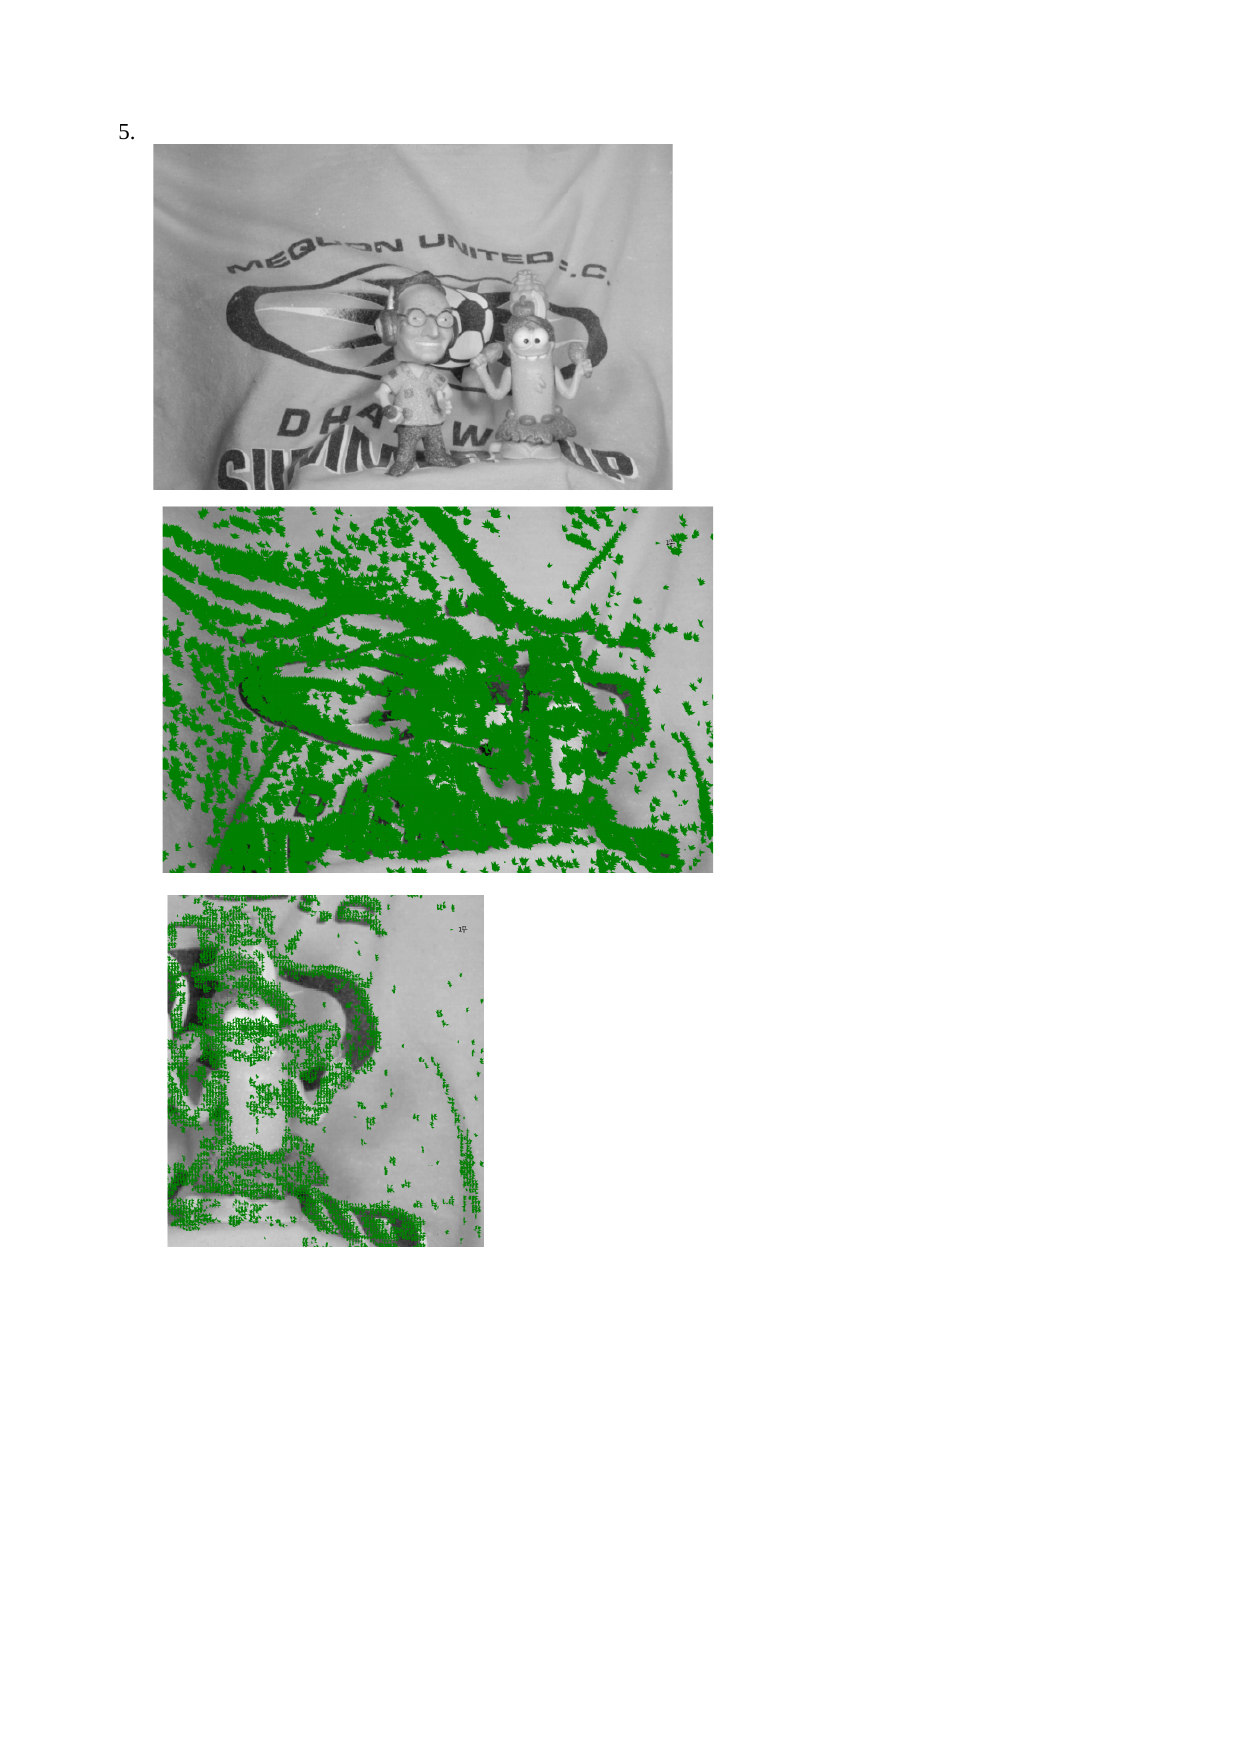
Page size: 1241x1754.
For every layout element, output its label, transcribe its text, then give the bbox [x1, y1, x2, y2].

picture [153, 144, 673, 490]
text 5. [118, 118, 1122, 144]
picture [162, 504, 714, 873]
picture [165, 895, 484, 1247]
